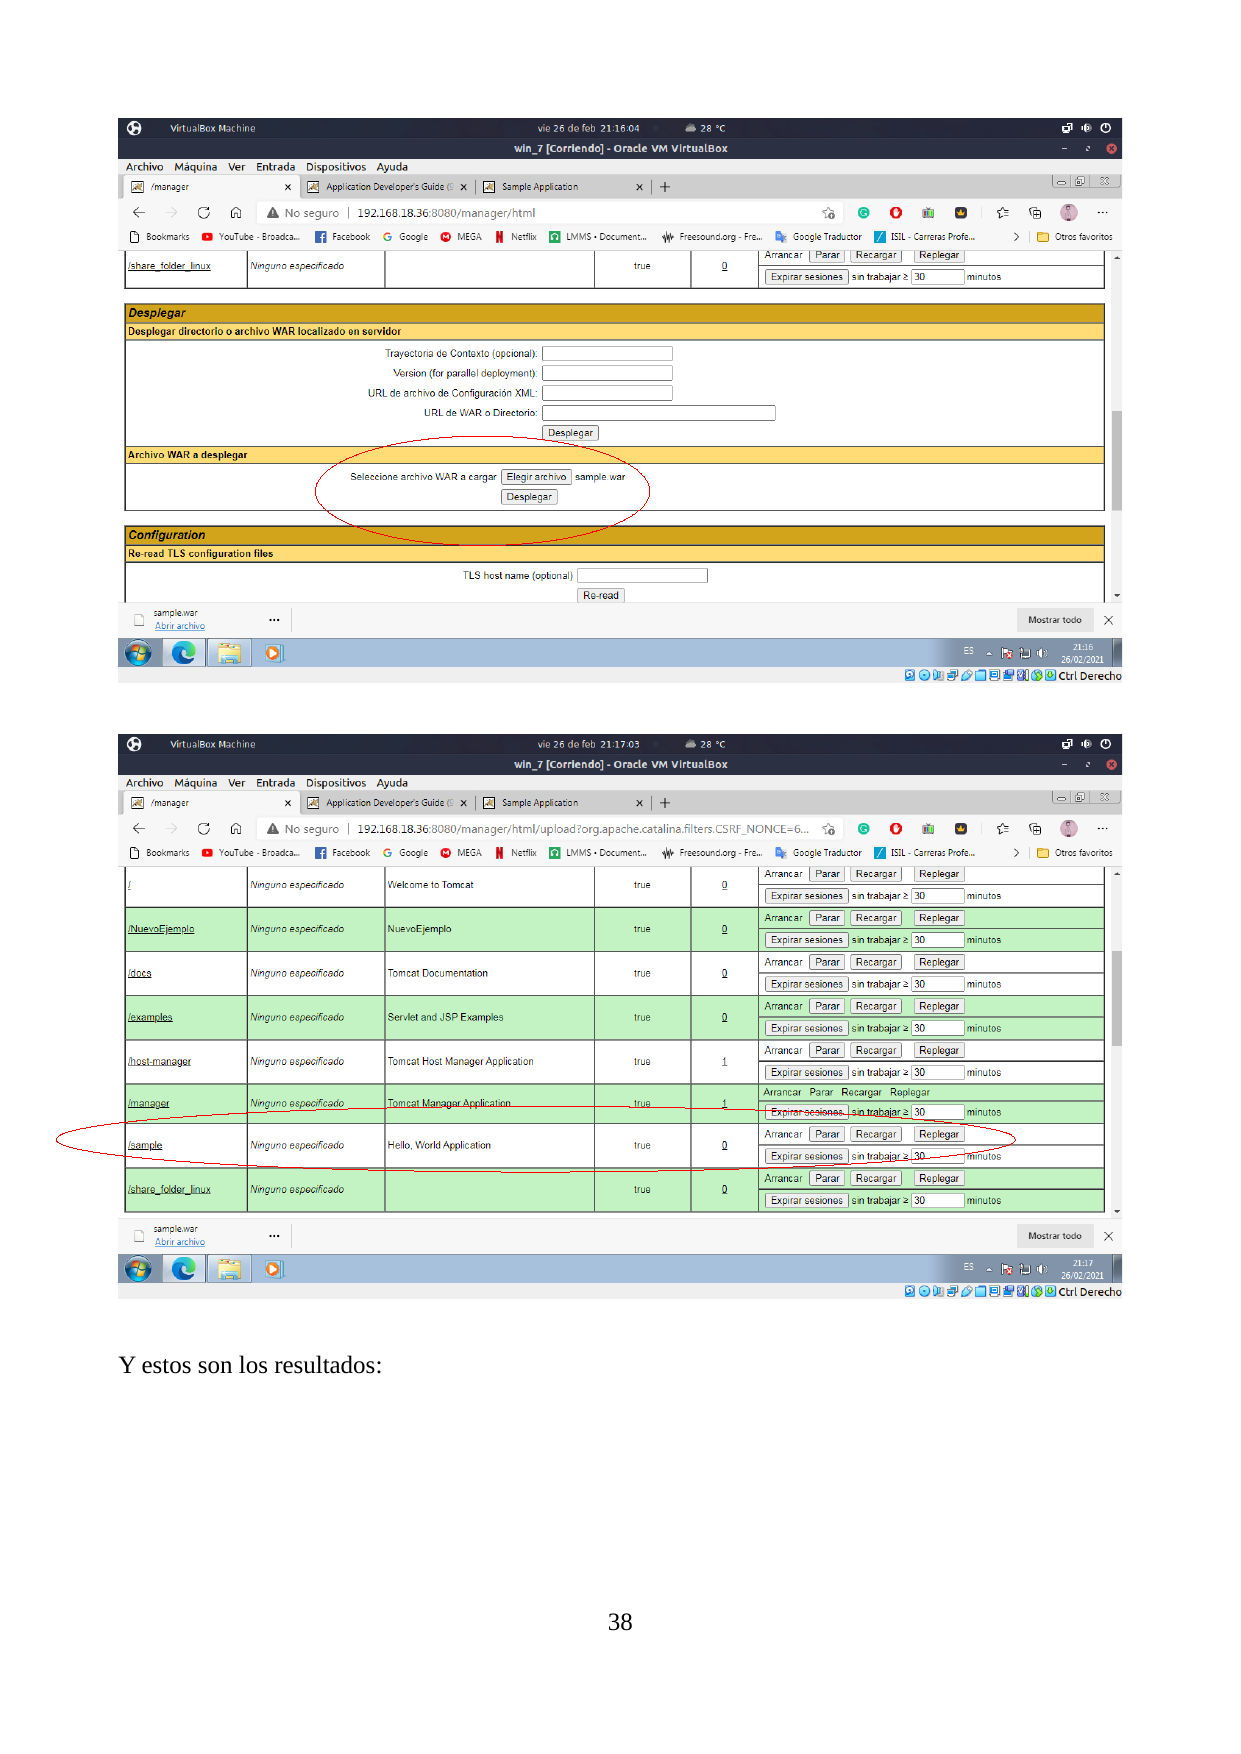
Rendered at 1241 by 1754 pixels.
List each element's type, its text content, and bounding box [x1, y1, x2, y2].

picture [118, 734, 1123, 1299]
text Y estos son los resultados: [118, 1351, 1122, 1379]
picture [118, 118, 1123, 683]
